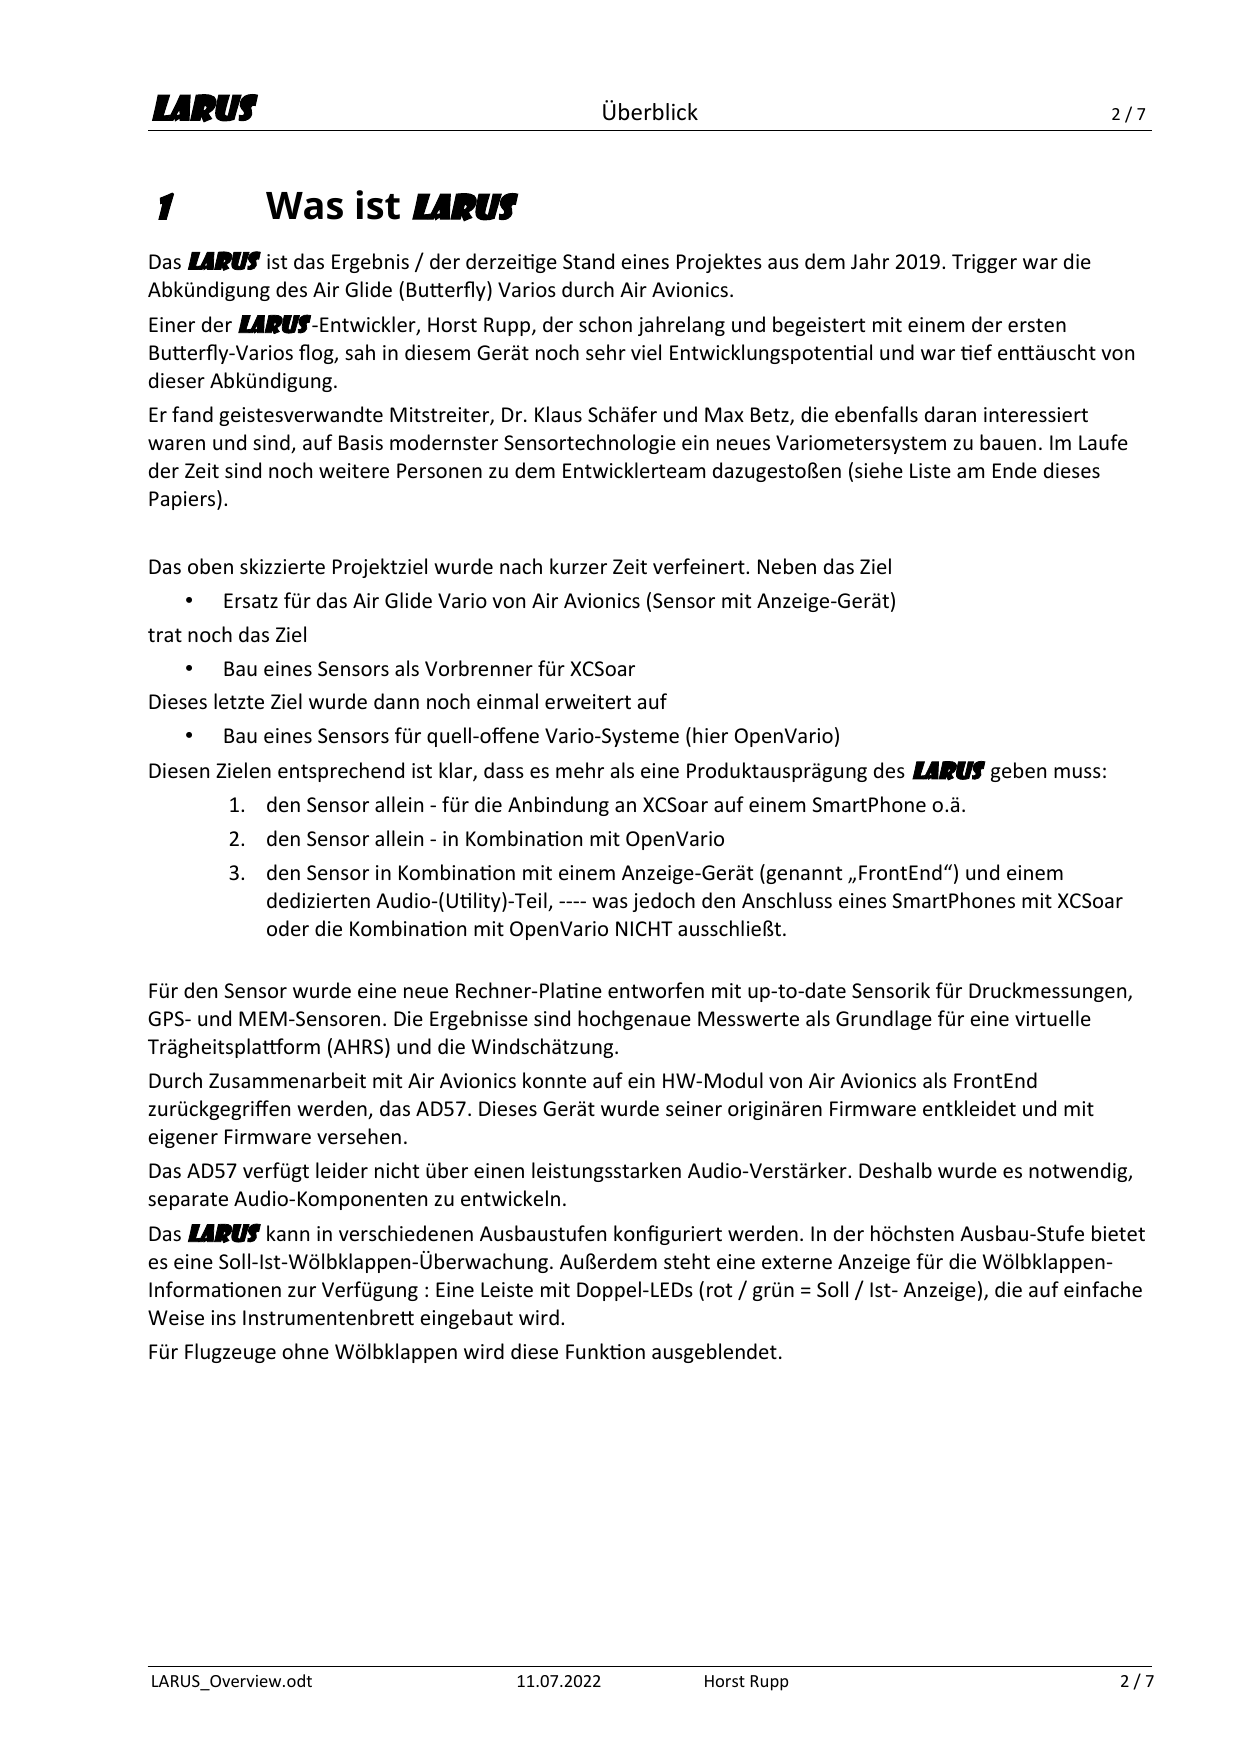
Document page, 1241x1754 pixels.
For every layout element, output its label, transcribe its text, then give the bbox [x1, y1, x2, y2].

list den Sensor allein - für die Anbindung an XCSoar auf einem SmartPhone o.ä. [228, 791, 1152, 818]
text Dieses letzte Ziel wurde dann noch einmal erweitert auf [148, 687, 1152, 716]
text Das AD57 verfügt leider nicht über einen leistungsstarken Audio-Verstärker. Deshalb wurde es notwendig, separate Audio-Komponenten zu entwickeln. [148, 1156, 1152, 1212]
text Das LARUS kann in verschiedenen Ausbaustufen konfiguriert werden. In der höchsten Ausbau-Stufe bietet es eine Soll-Ist-Wölbklappen-Überwachung. Außerdem steht eine externe Anzeige für die Wölbklappen-Informationen zur Verfügung : Eine Leiste mit Doppel-LEDs (rot / grün = Soll / Ist- Anzeige), die auf einfache Weise ins Instrumentenbrett eingebaut wird. [148, 1218, 1152, 1331]
text Für Flugzeuge ohne Wölbklappen wird diese Funktion ausgeblendet. [148, 1337, 1152, 1365]
list Bau eines Sensors für quell-offene Vario-Systeme (hier OpenVario) [185, 721, 1152, 749]
text Für den Sensor wurde eine neue Rechner-Platine entworfen mit up-to-date Sensorik für Druckmessungen, GPS- und MEM-Sensoren. Die Ergebnisse sind hochgenaue Messwerte als Grundlage für eine virtuelle Trägheitsplattform (AHRS) und die Windschätzung. [148, 976, 1152, 1060]
text Diesen Zielen entsprechend ist klar, dass es mehr als eine Produktausprägung des LARUS geben muss: [148, 755, 1152, 785]
text trat noch das Ziel [148, 620, 1152, 648]
list Ersatz für das Air Glide Vario von Air Avionics (Sensor mit Anzeige-Gerät) [185, 586, 1152, 614]
list den Sensor allein - in Kombination mit OpenVario [228, 824, 1152, 852]
list Bau eines Sensors als Vorbrenner für XCSoar [185, 654, 1152, 682]
list den Sensor in Kombination mit einem Anzeige-Gerät (genannt „FrontEnd“) und einem dedizierten Audio-(Utility)-Teil, ---- was jedoch den Anschluss eines SmartPhones mit XCSoar oder die Kombination mit OpenVario NICHT ausschließt. [228, 858, 1152, 970]
subtitle Was ist LARUS [148, 178, 1128, 230]
text Durch Zusammenarbeit mit Air Avionics konnte auf ein HW-Modul von Air Avionics als FrontEnd zurückgegriffen werden, das AD57. Dieses Gerät wurde seiner originären Firmware entkleidet und mit eigener Firmware versehen. [148, 1066, 1152, 1150]
text Er fand geistesverwandte Mitstreiter, Dr. Klaus Schäfer und Max Betz, die ebenfalls daran interessiert waren und sind, auf Basis modernster Sensortechnologie ein neues Variometersystem zu bauen. Im Laufe der Zeit sind noch weitere Personen zu dem Entwicklerteam dazugestoßen (siehe Liste am Ende dieses Papiers). [148, 400, 1152, 512]
text Das oben skizzierte Projektziel wurde nach kurzer Zeit verfeinert. Neben das Ziel [148, 552, 1152, 580]
text Das LARUS ist das Ergebnis / der derzeitige Stand eines Projektes aus dem Jahr 2019. Trigger war die Abkündigung des Air Glide (Butterfly) Varios durch Air Avionics. [148, 246, 1152, 303]
text Einer der LARUS -Entwickler, Horst Rupp, der schon jahrelang und begeistert mit einem der ersten Butterfly-Varios flog, sah in diesem Gerät noch sehr viel Entwicklungspotential und war tief enttäuscht von dieser Abkündigung. [148, 309, 1152, 394]
